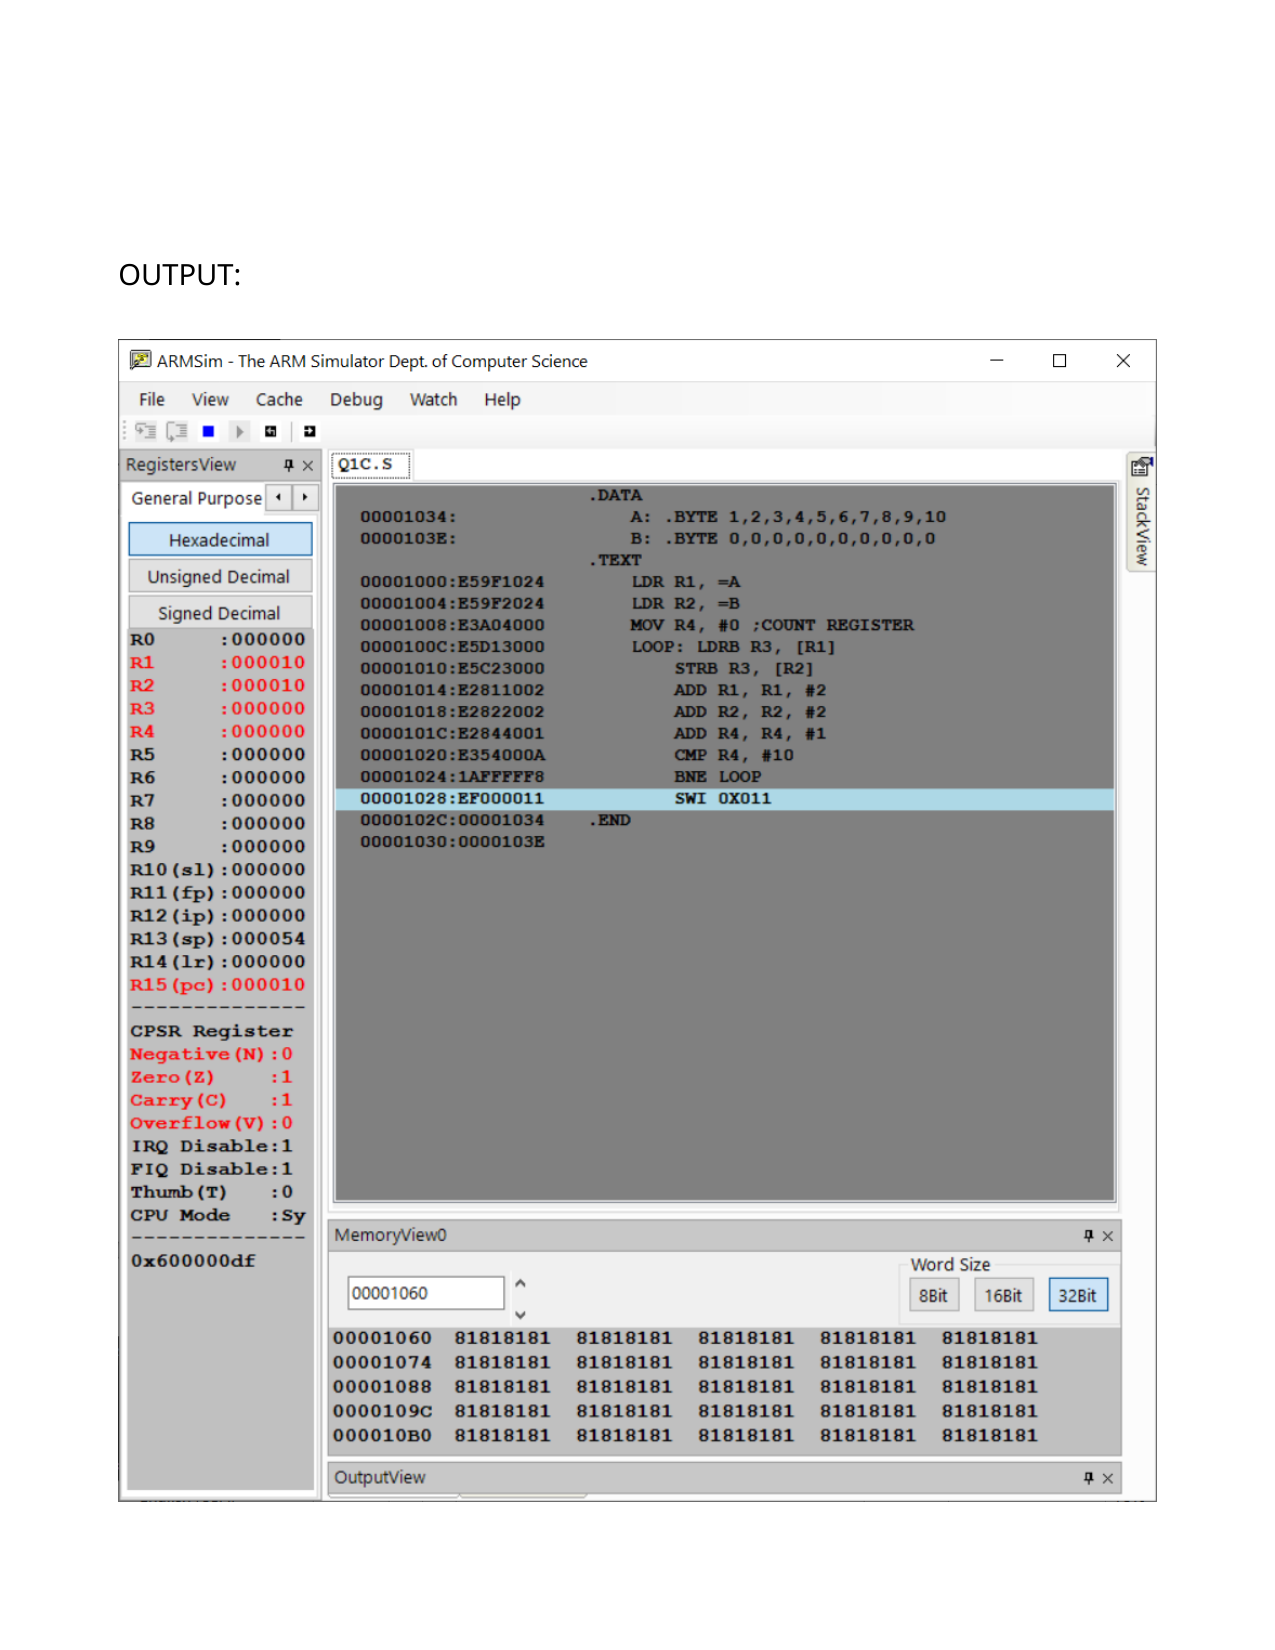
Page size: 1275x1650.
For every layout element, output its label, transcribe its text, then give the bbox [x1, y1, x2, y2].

text OUTPUT: [118, 254, 1157, 294]
picture [118, 339, 1157, 1502]
